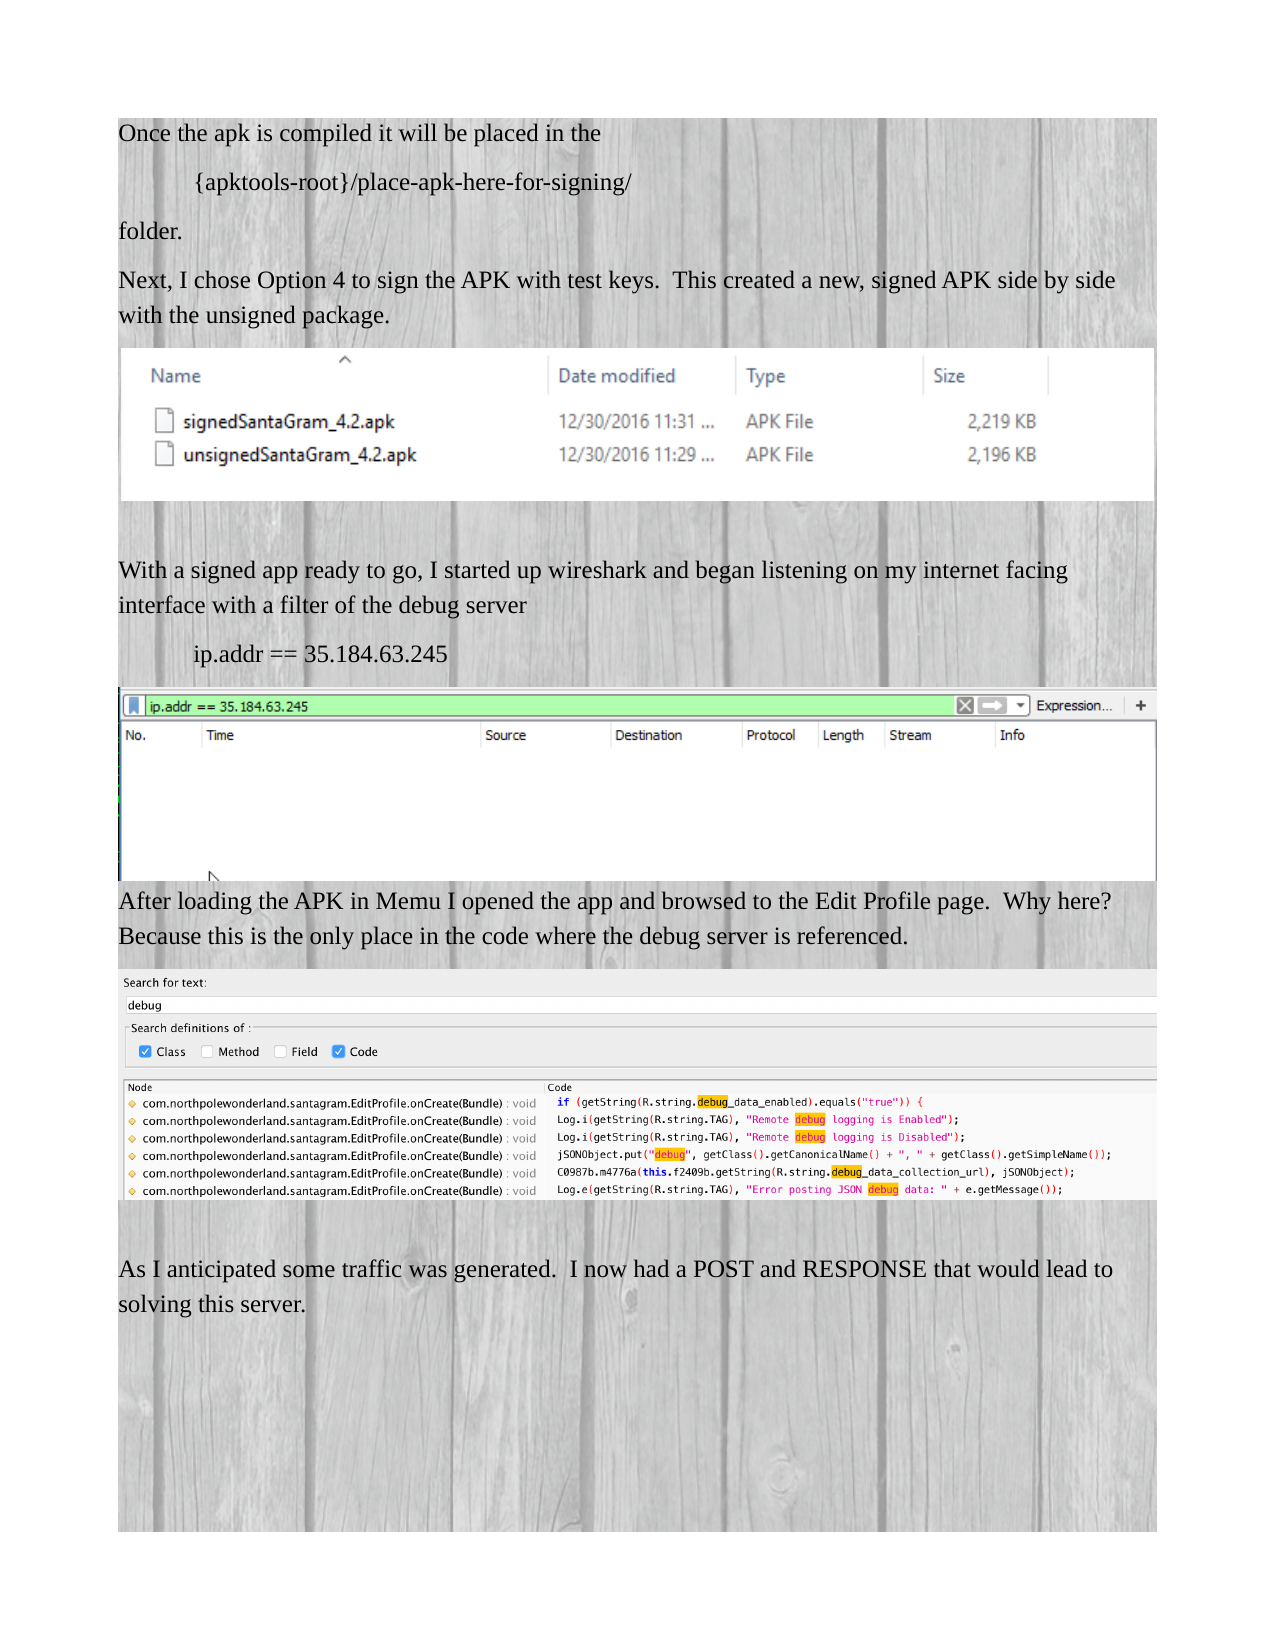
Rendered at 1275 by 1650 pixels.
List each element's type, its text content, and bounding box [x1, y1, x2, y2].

picture [118, 618, 1157, 881]
picture [118, 147, 1157, 216]
text folder. [118, 216, 1157, 245]
text ip.addr == 35.184.63.245 [193, 639, 1157, 667]
picture [118, 1318, 1157, 1532]
picture [118, 328, 1157, 555]
picture [118, 245, 1157, 265]
text Once the apk is compiled it will be placed in the [118, 118, 1157, 147]
text As I anticipated some traffic was generated. I now had a POST and RESPONSE that would lead to solving this server. [118, 1254, 1157, 1318]
text With a signed app ready to go, I started up wireshark and began listening on my internet facing interface with a filter of the debug server [118, 555, 1157, 618]
text Next, I chose Option 4 to sign the APK with test keys. This created a new, signed APK side by side with the unsigned package. [118, 265, 1157, 328]
text {apktools-root}/place-apk-here-for-signing/ [193, 167, 1157, 196]
picture [118, 949, 1157, 1254]
text After loading the APK in Memu I opened the app and browsed to the Edit Profile page. Why here? Because this is the only place in the code where the debug server is referenced. [118, 881, 1157, 949]
